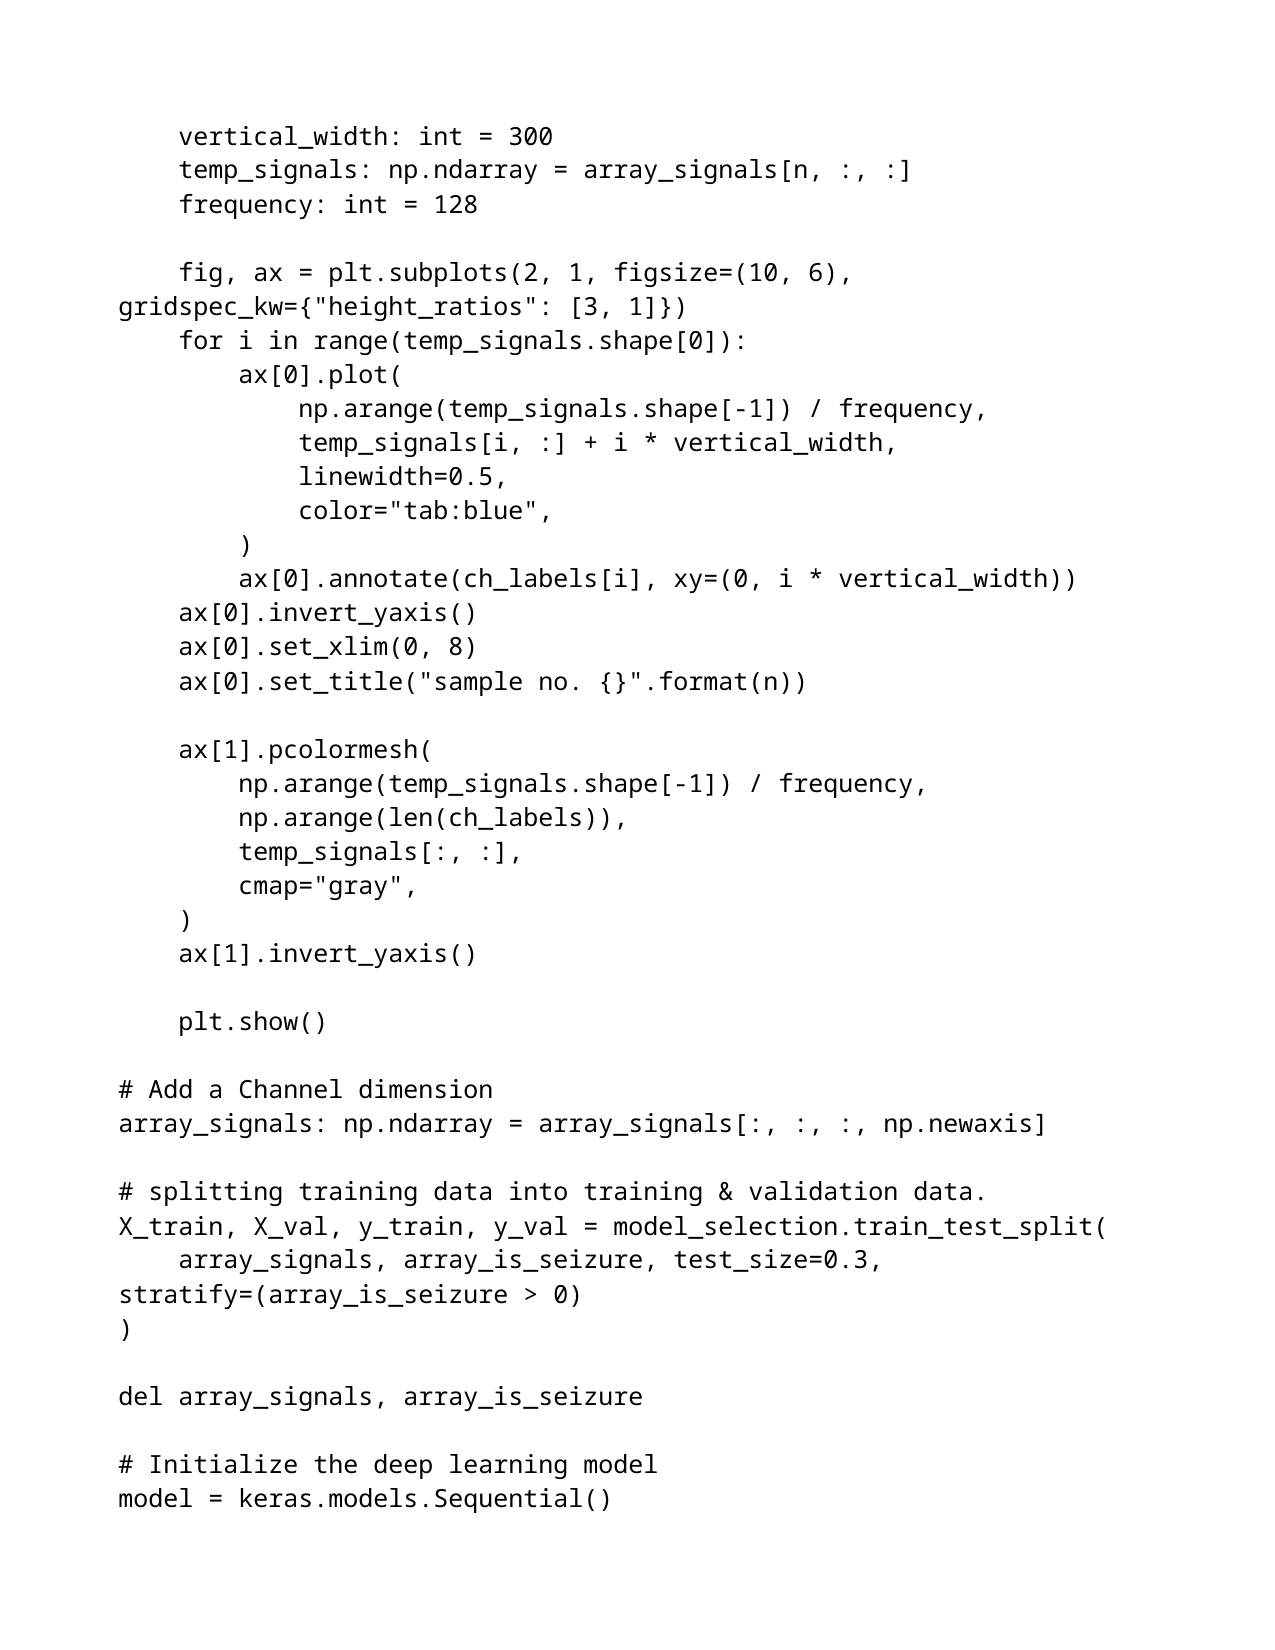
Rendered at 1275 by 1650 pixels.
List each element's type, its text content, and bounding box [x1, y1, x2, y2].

text # Initialize the deep learning model [118, 1447, 1157, 1481]
text ax[0].invert_yaxis() [118, 595, 1157, 629]
text plt.show() [118, 1004, 1157, 1038]
text np.arange(len(ch_labels)), [118, 799, 1157, 833]
text vertical_width: int = 300 [118, 118, 1157, 152]
text for i in range(temp_signals.shape[0]): [118, 322, 1157, 357]
text ax[0].annotate(ch_labels[i], xy=(0, i * vertical_width)) [118, 561, 1157, 595]
text # splitting training data into training & validation data. [118, 1174, 1157, 1208]
text np.arange(temp_signals.shape[-1]) / frequency, [118, 765, 1157, 799]
text ax[0].set_title("sample no. {}".format(n)) [118, 663, 1157, 697]
text ) [118, 902, 1157, 936]
text model = keras.models.Sequential() [118, 1481, 1157, 1515]
text # Add a Channel dimension [118, 1072, 1157, 1106]
text fig, ax = plt.subplots(2, 1, figsize=(10, 6), gridspec_kw={"height_ratios": [3, 1]}) [118, 254, 1157, 322]
text ) [118, 1310, 1157, 1344]
text ax[1].invert_yaxis() [118, 936, 1157, 970]
text linewidth=0.5, [118, 459, 1157, 493]
text color="tab:blue", [118, 493, 1157, 527]
text cmap="gray", [118, 867, 1157, 902]
text np.arange(temp_signals.shape[-1]) / frequency, [118, 391, 1157, 425]
text X_train, X_val, y_train, y_val = model_selection.train_test_split( [118, 1208, 1157, 1242]
text ax[0].set_xlim(0, 8) [118, 629, 1157, 663]
text del array_signals, array_is_seizure [118, 1378, 1157, 1412]
text temp_signals[:, :], [118, 833, 1157, 867]
text frequency: int = 128 [118, 186, 1157, 220]
text array_signals: np.ndarray = array_signals[:, :, :, np.newaxis] [118, 1106, 1157, 1140]
text ) [118, 527, 1157, 561]
text ax[0].plot( [118, 357, 1157, 391]
text temp_signals: np.ndarray = array_signals[n, :, :] [118, 152, 1157, 186]
text temp_signals[i, :] + i * vertical_width, [118, 425, 1157, 459]
text ax[1].pcolormesh( [118, 731, 1157, 765]
text array_signals, array_is_seizure, test_size=0.3, stratify=(array_is_seizure > 0) [118, 1242, 1157, 1310]
